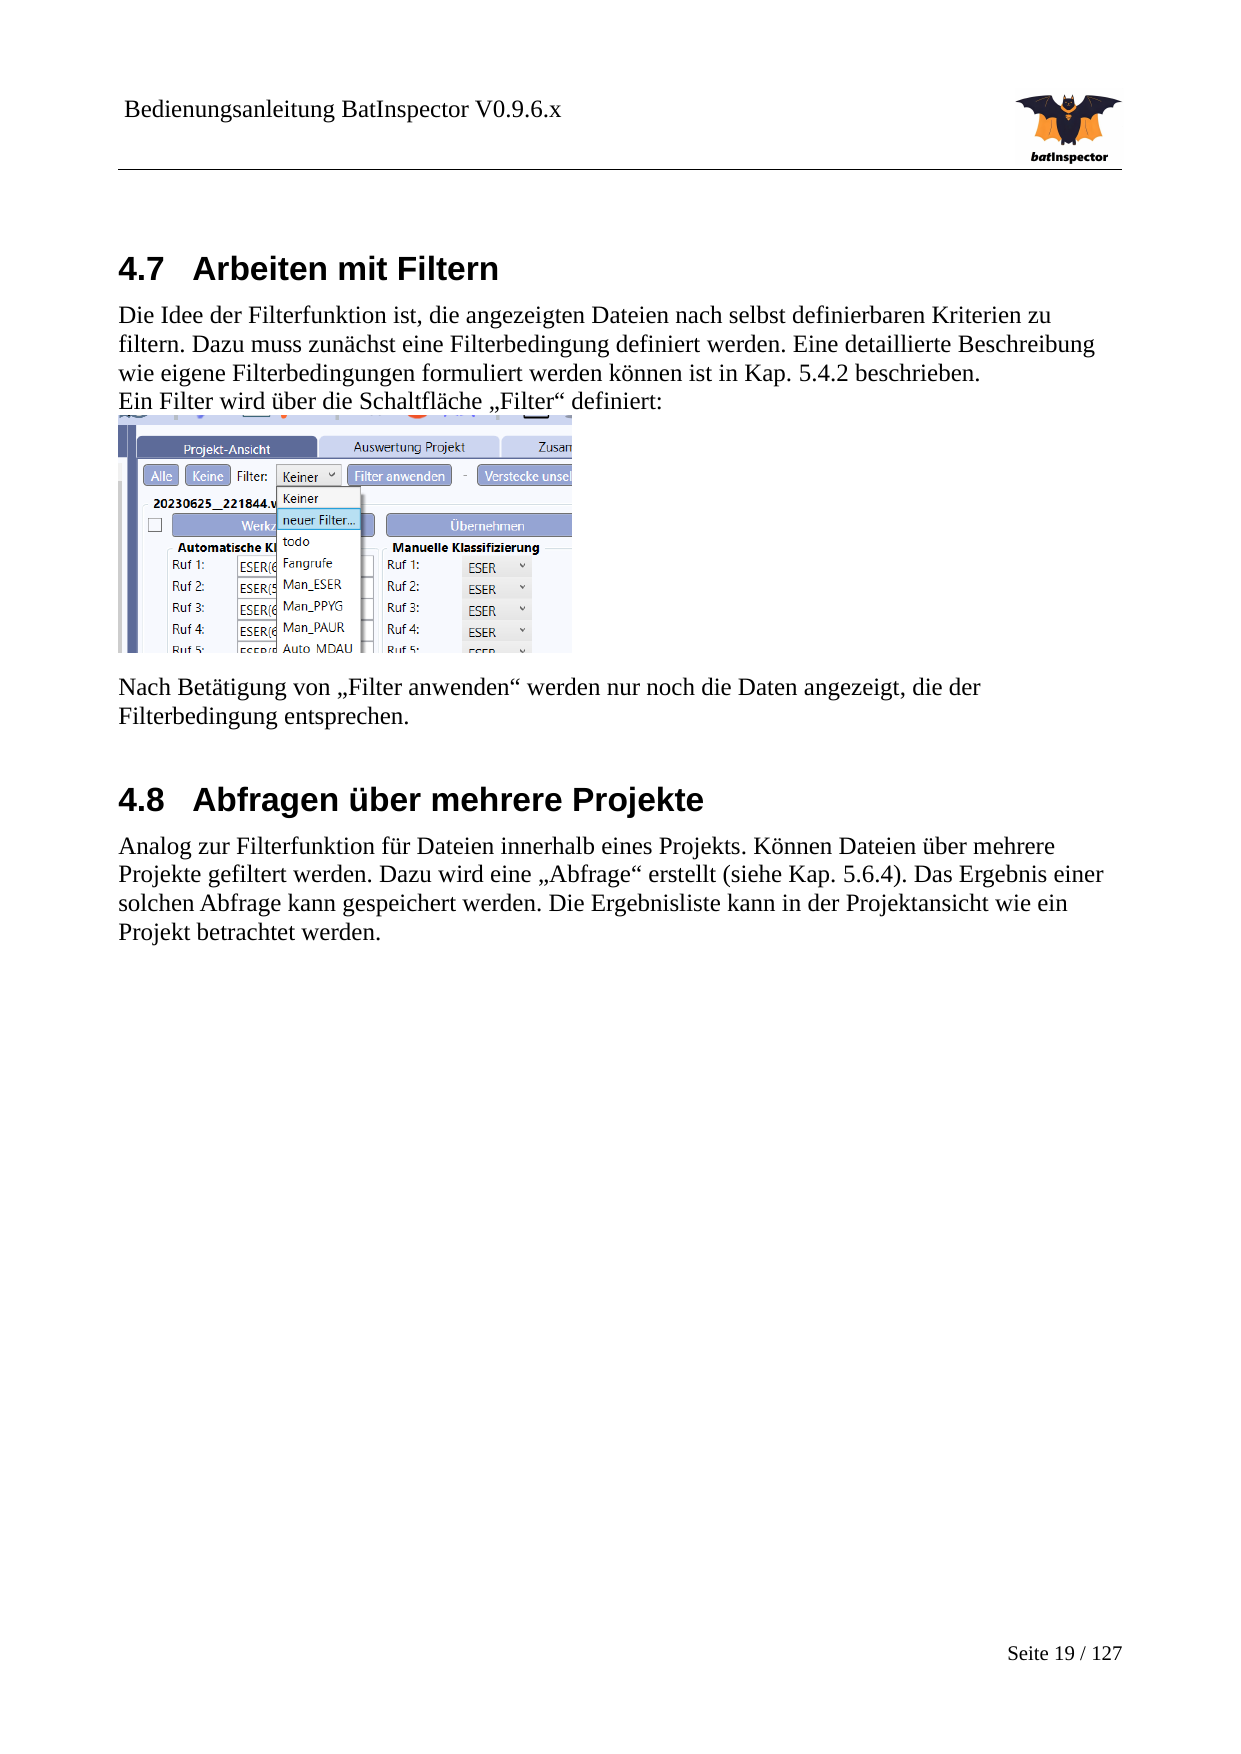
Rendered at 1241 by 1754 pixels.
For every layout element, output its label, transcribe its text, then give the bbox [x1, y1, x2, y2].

text Analog zur Filterfunktion für Dateien innerhalb eines Projekts. Können Dateien über mehrere Projekte gefiltert werden. Dazu wird eine „Abfrage“ erstellt (siehe Kap. 5.6.4). Das Ergebnis einer solchen Abfrage kann gespeichert werden. Die Ergebnisliste kann in der Projektansicht wie ein Projekt betrachtet werden. [118, 831, 1122, 946]
picture [1015, 88, 1125, 165]
text Ein Filter wird über die Schaltfläche „Filter“ definiert: [118, 386, 1122, 672]
subtitle Arbeiten mit Filtern [118, 249, 1122, 288]
text Nach Betätigung von „Filter anwenden“ werden nur noch die Daten angezeigt, die der Filterbedingung entsprechen. [118, 672, 1122, 730]
text Die Idee der Filterfunktion ist, die angezeigten Dateien nach selbst definierbaren Kriterien zu filtern. Dazu muss zunächst eine Filterbedingung definiert werden. Eine detaillierte Beschreibung wie eigene Filterbedingungen formuliert werden können ist in Kap. 5.4.2 beschrieben. [118, 300, 1122, 386]
subtitle Abfragen über mehrere Projekte [118, 779, 1122, 818]
picture [118, 415, 572, 653]
